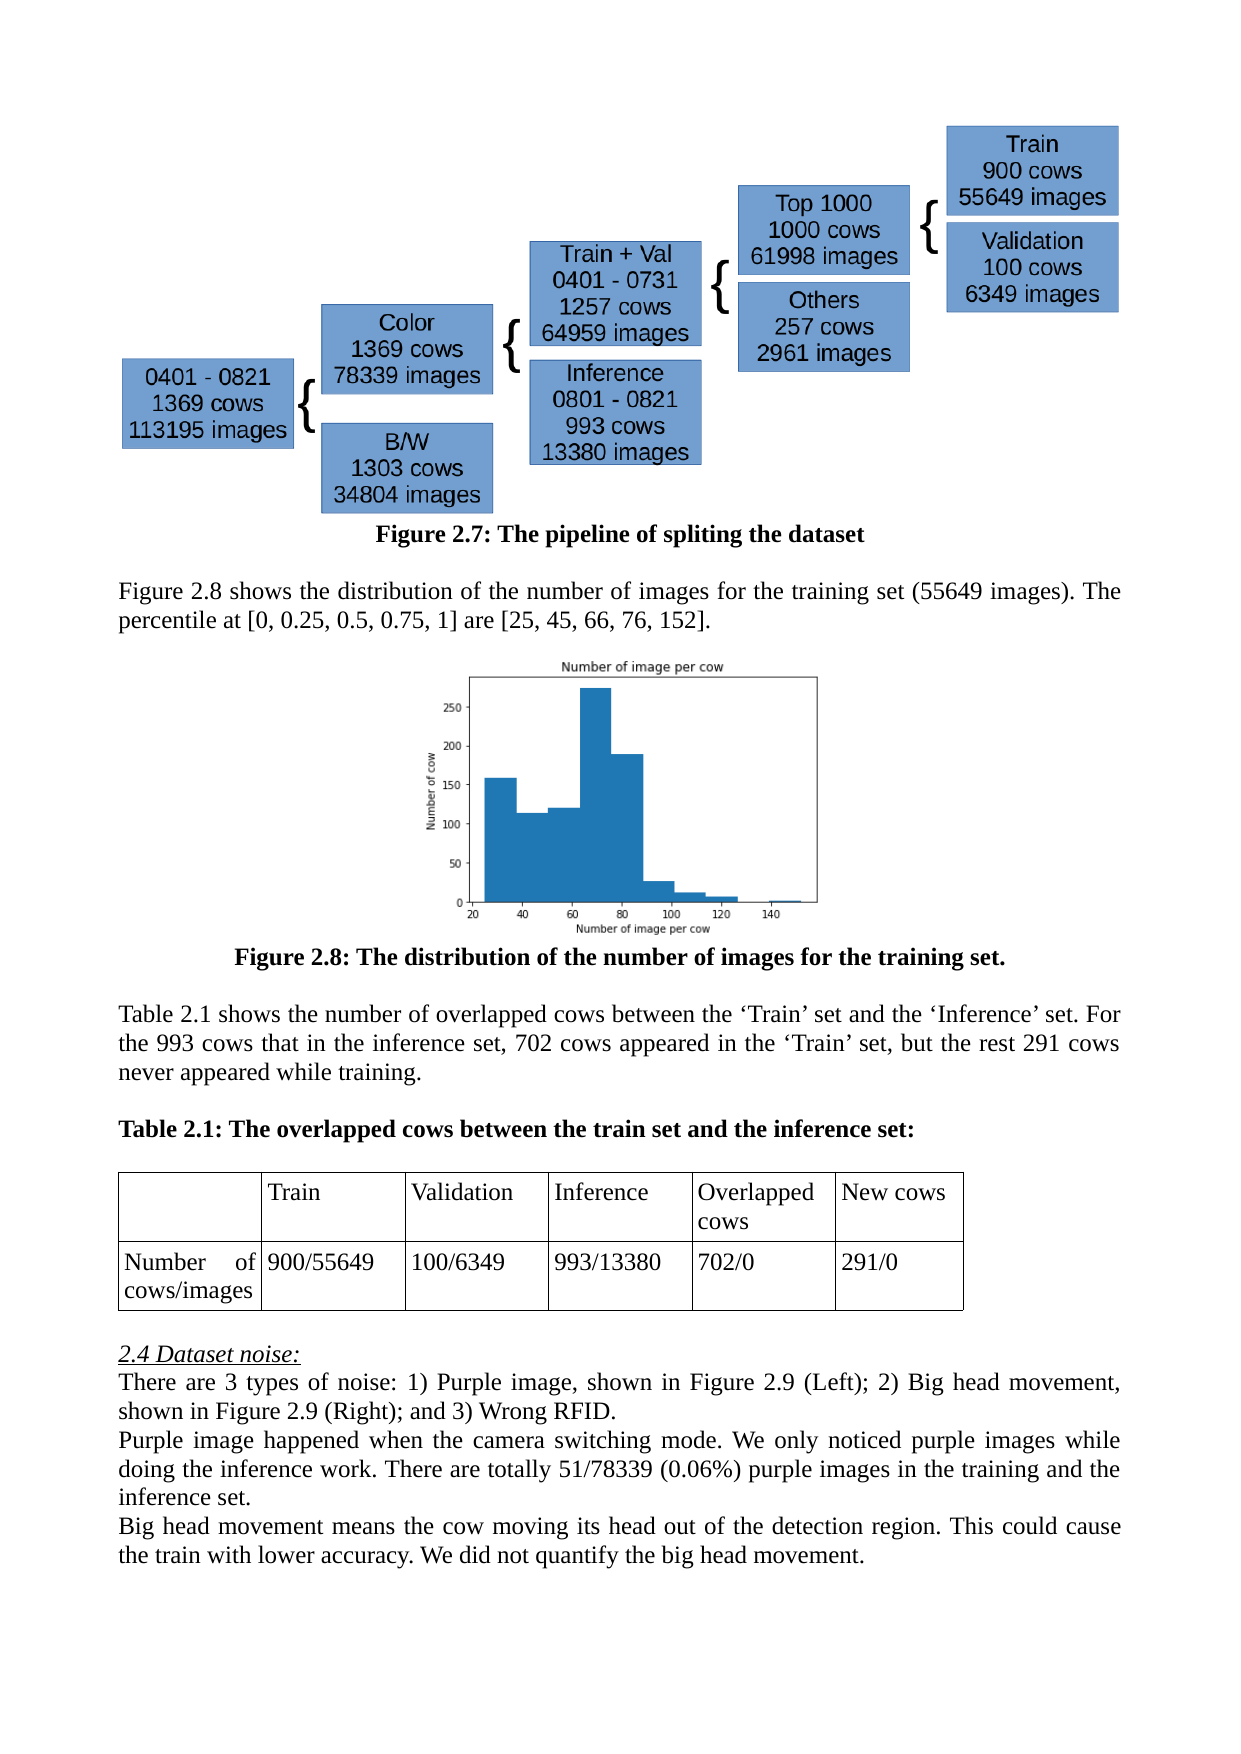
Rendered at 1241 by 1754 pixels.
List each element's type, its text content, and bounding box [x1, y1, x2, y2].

text There are 3 types of noise: 1) Purple image, shown in Figure 2.9 (Left); 2) Big head movement, shown in Figure 2.9 (Right); and 3) Wrong RFID. [118, 1367, 1122, 1425]
text Figure 2.8: The distribution of the number of images for the training set. [118, 942, 1122, 970]
text Figure 2.8 shows the distribution of the number of images for the training set (55649 images). The percentile at [0, 0.25, 0.5, 0.75, 1] are [25, 45, 66, 76, 152]. [118, 576, 1122, 634]
table_cell 291/0 [836, 1242, 963, 1310]
table_cell Number of cows/images [119, 1242, 261, 1310]
table_header Train [262, 1173, 405, 1241]
text Table 2.1 shows the number of overlapped cows between the ‘Train’ set and the ‘Inference’ set. For the 993 cows that in the inference set, 702 cows appeared in the ‘Train’ set, but the rest 291 cows never appeared while training. [118, 999, 1122, 1085]
text 2.4 Dataset noise: [118, 1339, 1122, 1367]
picture [118, 118, 1123, 519]
text Purple image happened when the camera switching mode. We only noticed purple images while doing the inference work. There are totally 51/78339 (0.06%) purple images in the training and the inference set. [118, 1425, 1122, 1511]
table_header Overlapped cows [693, 1173, 835, 1241]
table_header New cows [836, 1173, 963, 1241]
table_header [119, 1173, 261, 1241]
table_header Inference [549, 1173, 692, 1241]
table_cell 993/13380 [549, 1242, 692, 1310]
table_cell 702/0 [693, 1242, 835, 1310]
table_cell 100/6349 [406, 1242, 548, 1310]
table_cell 900/55649 [262, 1242, 405, 1310]
table_header Validation [406, 1173, 548, 1241]
picture [416, 657, 825, 942]
text Figure 2.7: The pipeline of spliting the dataset [118, 519, 1122, 548]
text Big head movement means the cow moving its head out of the detection region. This could cause the train with lower accuracy. We did not quantify the big head movement. [118, 1511, 1122, 1569]
text Table 2.1: The overlapped cows between the train set and the inference set: [118, 1114, 1122, 1143]
